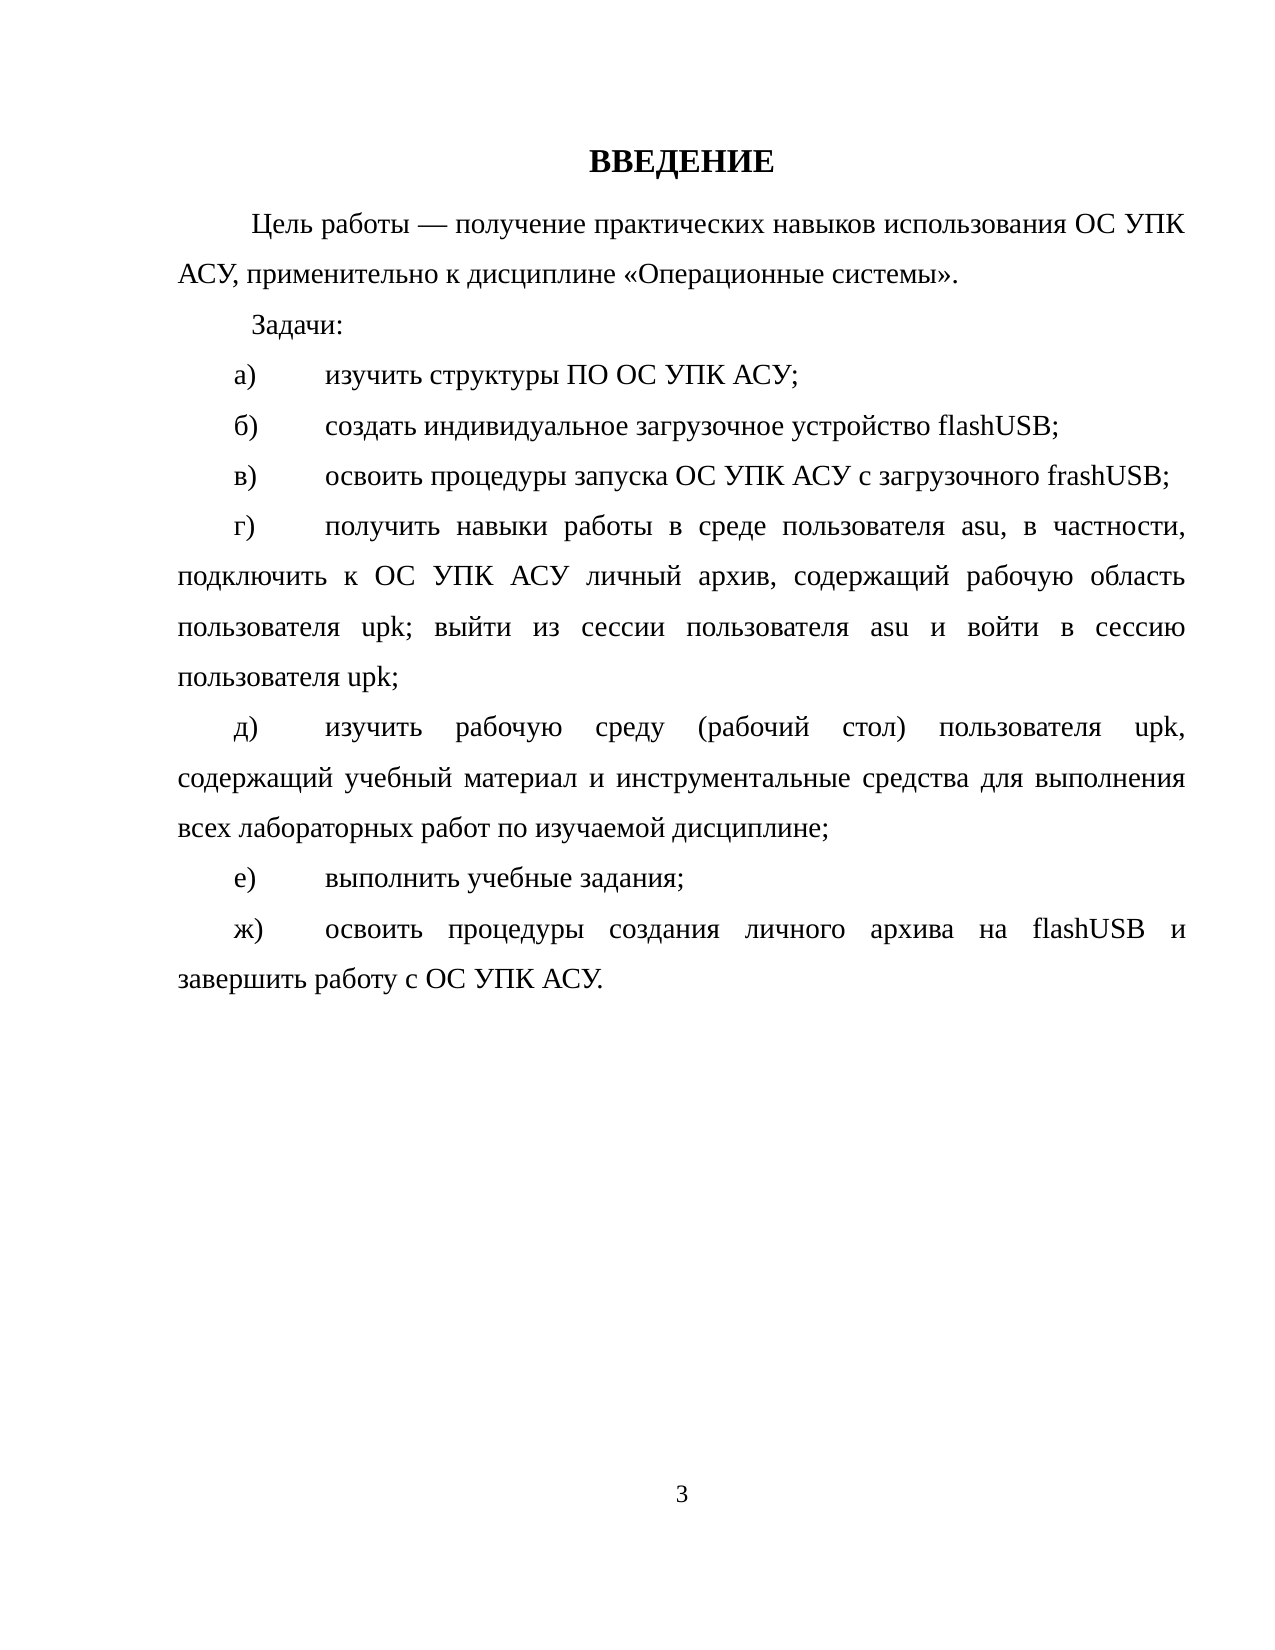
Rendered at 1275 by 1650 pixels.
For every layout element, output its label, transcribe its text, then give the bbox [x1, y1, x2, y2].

text Цель работы — получение практических навыков использования ОС УПК АСУ, применительно к дисциплине «Операционные системы». [177, 206, 1186, 290]
list изучить структуры ПО ОС УПК АСУ; [177, 357, 1186, 391]
list создать индивидуальное загрузочное устройство flashUSB; [177, 408, 1186, 441]
list изучить рабочую среду (рабочий стол) пользователя upk, содержащий учебный материал и инструментальные средства для выполнения всех лабораторных работ по изучаемой дисциплине; [177, 709, 1186, 844]
list выполнить учебные задания; [177, 860, 1186, 894]
text Задачи: [177, 307, 1186, 341]
list освоить процедуры создания личного архива на flashUSB и завершить работу с ОС УПК АСУ. [177, 911, 1186, 994]
subtitle ВВЕДЕНИЕ [177, 142, 1186, 180]
list получить навыки работы в среде пользователя asu, в частности, подключить к ОС УПК АСУ личный архив, содержащий рабочую область пользователя upk; выйти из сессии пользователя asu и войти в сессию пользователя upk; [177, 508, 1186, 693]
list освоить процедуры запуска ОС УПК АСУ с загрузочного frashUSB; [177, 458, 1186, 491]
